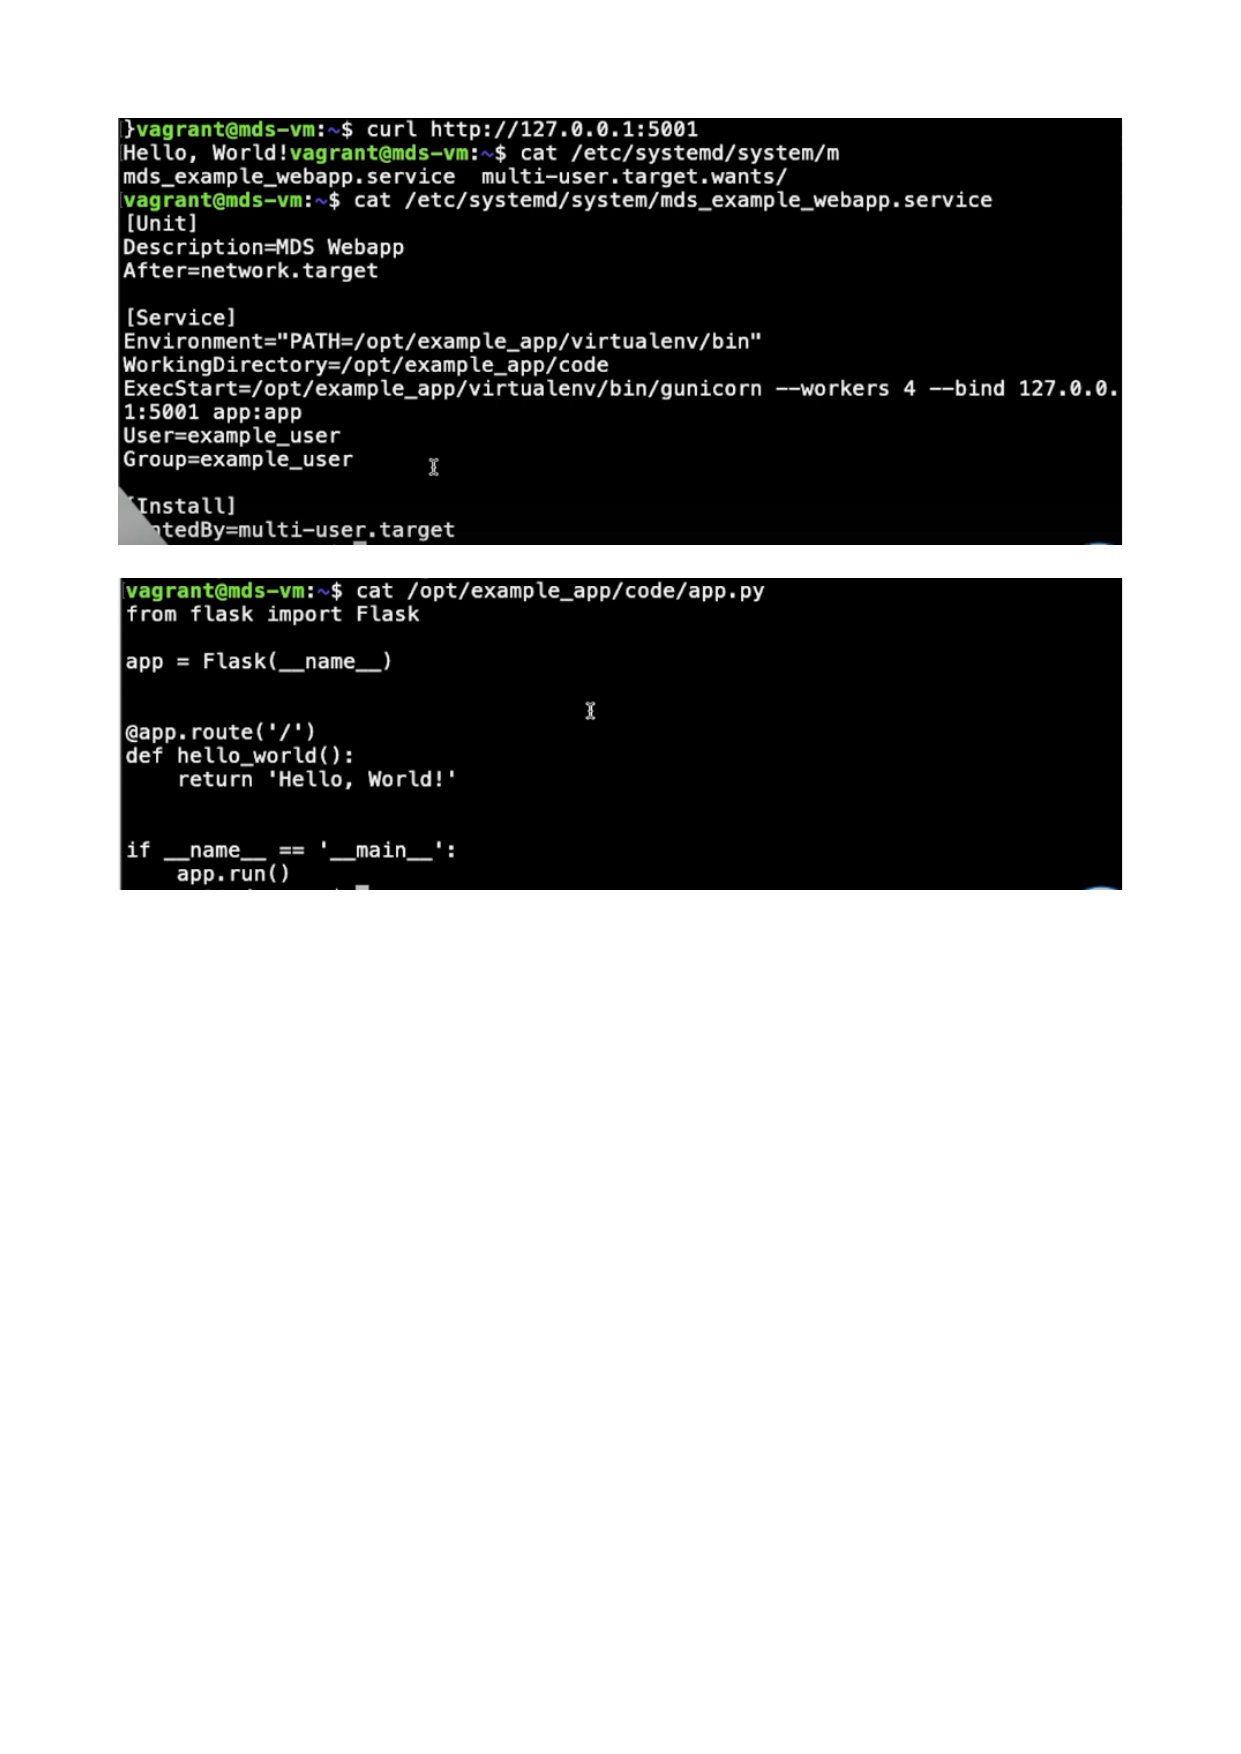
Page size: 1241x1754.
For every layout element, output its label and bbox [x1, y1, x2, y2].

picture [118, 118, 1123, 545]
picture [118, 578, 1123, 890]
